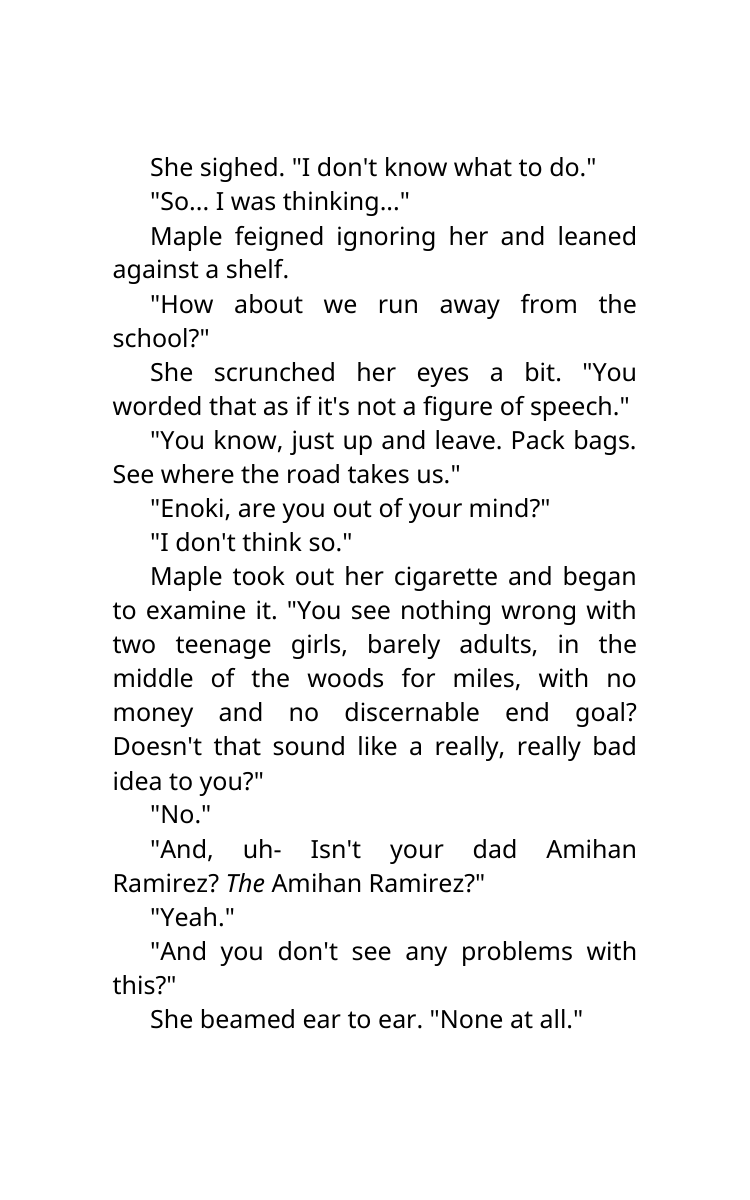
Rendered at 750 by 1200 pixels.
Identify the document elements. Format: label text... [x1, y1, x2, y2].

text "Yeah." [112, 899, 637, 933]
text She scrunched her eyes a bit. "You worded that as if it's not a figure of speech." [112, 354, 637, 422]
text She sighed. "I don't know what to do." [112, 150, 637, 184]
text "And you don't see any problems with this?" [112, 933, 637, 1002]
text "Enoki, are you out of your mind?" [112, 491, 637, 525]
text "How about we run away from the school?" [112, 286, 637, 354]
text "So... I was thinking..." [112, 184, 637, 218]
text Maple took out her cigarette and began to examine it. "You see nothing wrong with two teenage girls, barely adults, in the middle of the woods for miles, with no money and no discernable end goal? Doesn't that sound like a really, really bad idea to you?" [112, 559, 637, 797]
text Maple feigned ignoring her and leaned against a shelf. [112, 218, 637, 286]
text "And, uh- Isn't your dad Amihan Ramirez? The Amihan Ramirez?" [112, 831, 637, 899]
text She beamed ear to ear. "None at all." [112, 1002, 637, 1036]
text "No." [112, 797, 637, 831]
text "I don't think so." [112, 525, 637, 559]
text "You know, just up and leave. Pack bags. See where the road takes us." [112, 422, 637, 491]
